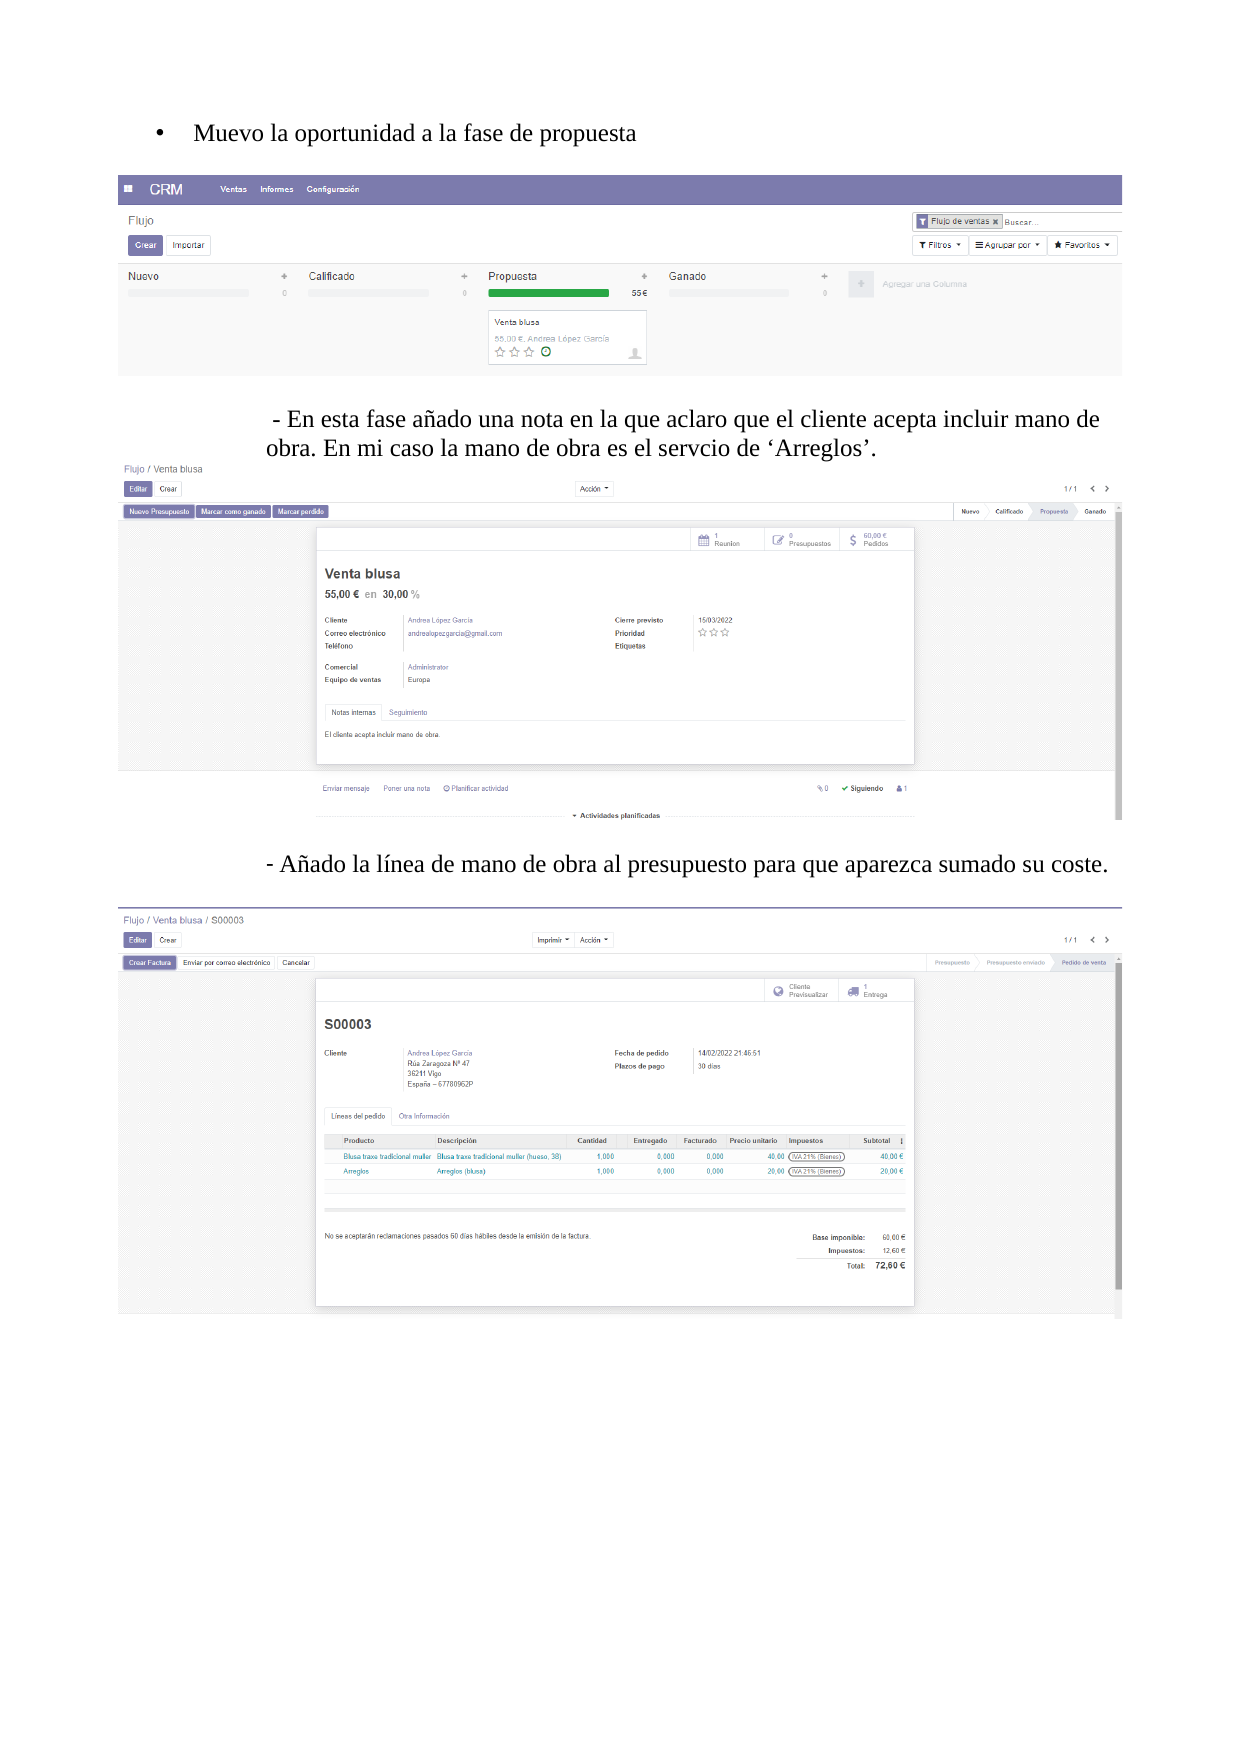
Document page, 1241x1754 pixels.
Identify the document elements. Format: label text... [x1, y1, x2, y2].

list Muevo la oportunidad a la fase de propuesta [156, 118, 1122, 147]
picture [118, 462, 1123, 820]
list - Añado la línea de mano de obra al presupuesto para que aparezca sumado su coste. [156, 848, 1122, 878]
picture [118, 907, 1123, 1319]
list - En esta fase añado una nota en la que aclaro que el cliente acepta incluir mano de obra. En mi caso la mano de obra es el servcio de ‘Arreglos’. [156, 376, 1122, 462]
picture [118, 175, 1123, 376]
